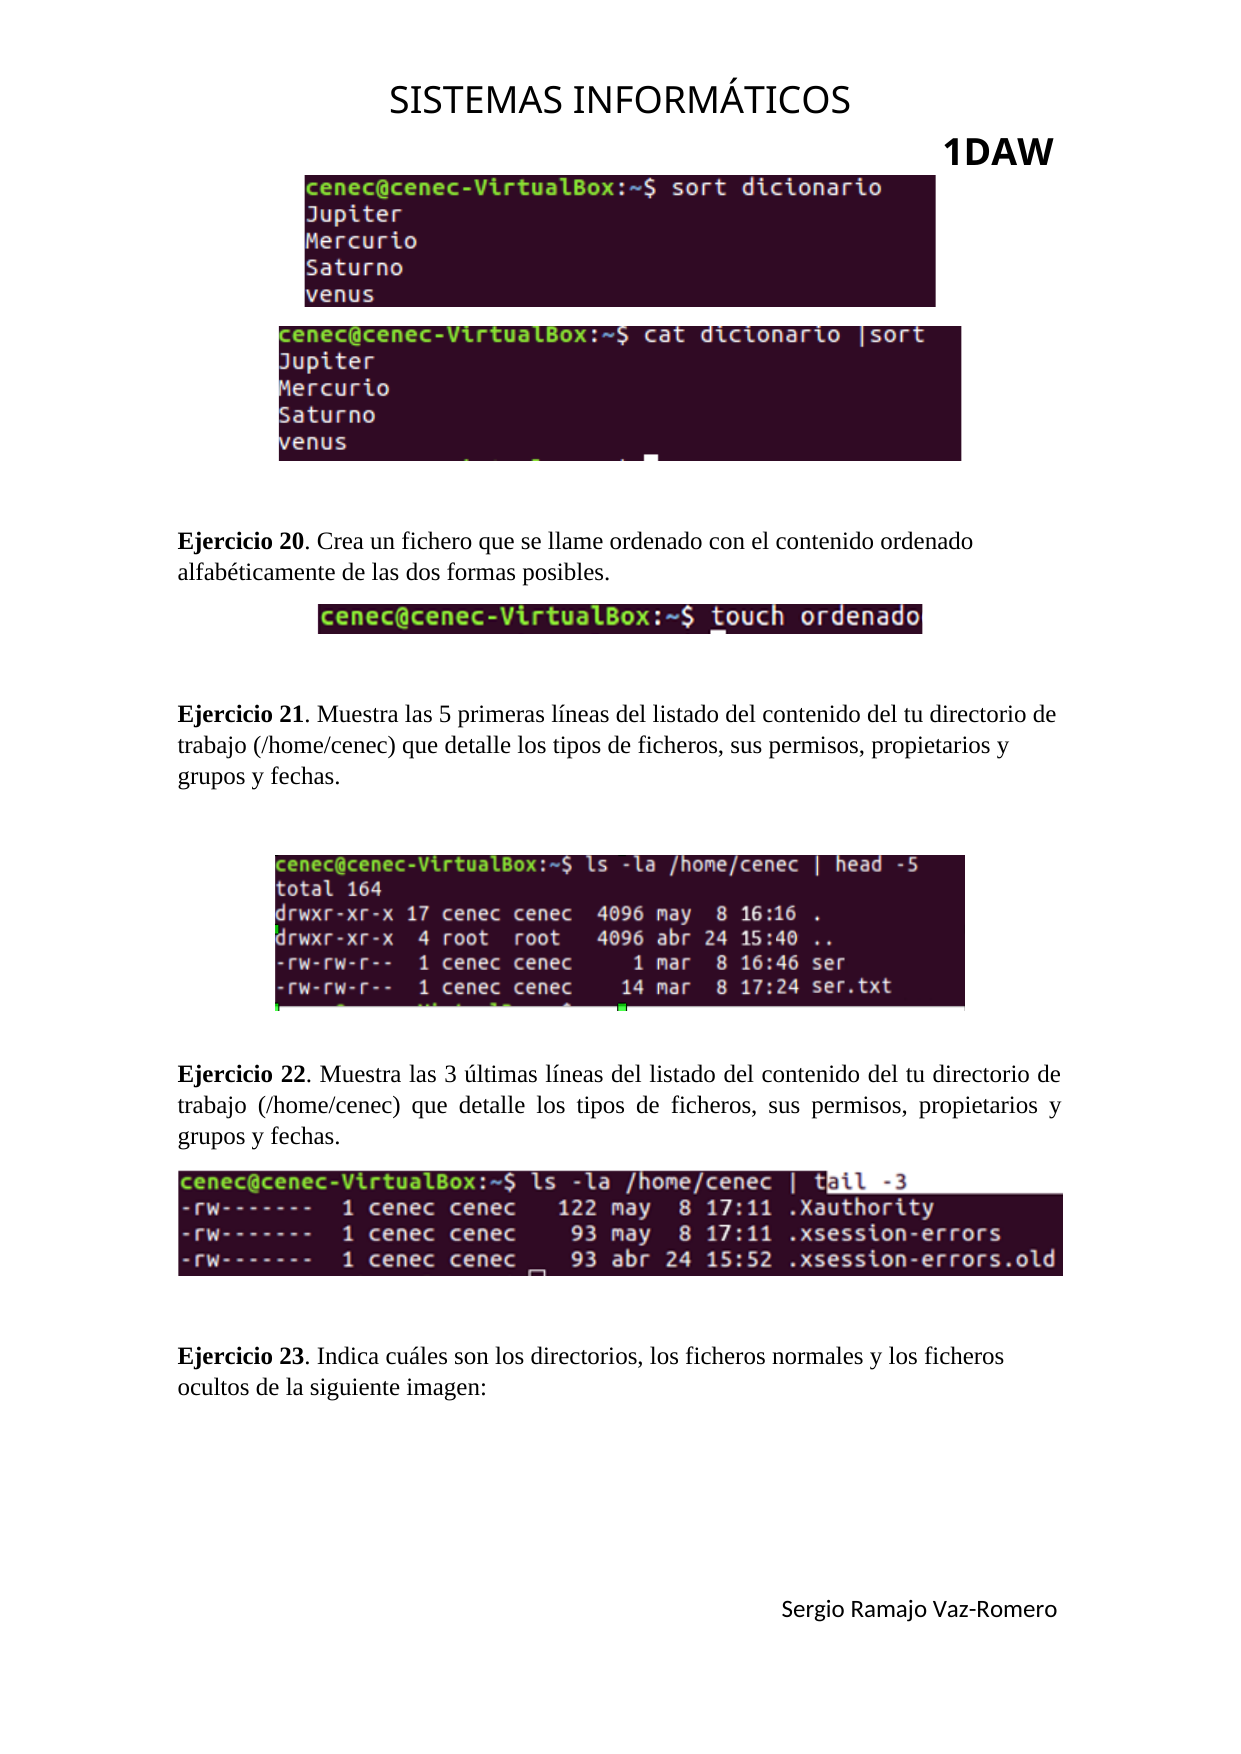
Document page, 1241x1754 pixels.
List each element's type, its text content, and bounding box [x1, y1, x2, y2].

picture [317, 604, 923, 634]
picture [275, 855, 965, 1011]
picture [304, 175, 936, 307]
text Ejercicio 21. Muestra las 5 primeras líneas del listado del contenido del tu directorio de trabajo (/home/cenec) que detalle los tipos de ficheros, sus permisos, propietarios y grupos y fechas. [177, 699, 1063, 790]
text Ejercicio 20. Crea un fichero que se llame ordenado con el contenido ordenado alfabéticamente de las dos formas posibles. [177, 526, 1063, 586]
picture [278, 326, 962, 461]
picture [177, 1169, 1063, 1276]
text Ejercicio 23. Indica cuáles son los directorios, los ficheros normales y los ficheros ocultos de la siguiente imagen: [177, 1341, 1063, 1401]
text Ejercicio 22. Muestra las 3 últimas líneas del listado del contenido del tu directorio de trabajo (/home/cenec) que detalle los tipos de ficheros, sus permisos, propietarios y grupos y fechas. [177, 1059, 1063, 1150]
